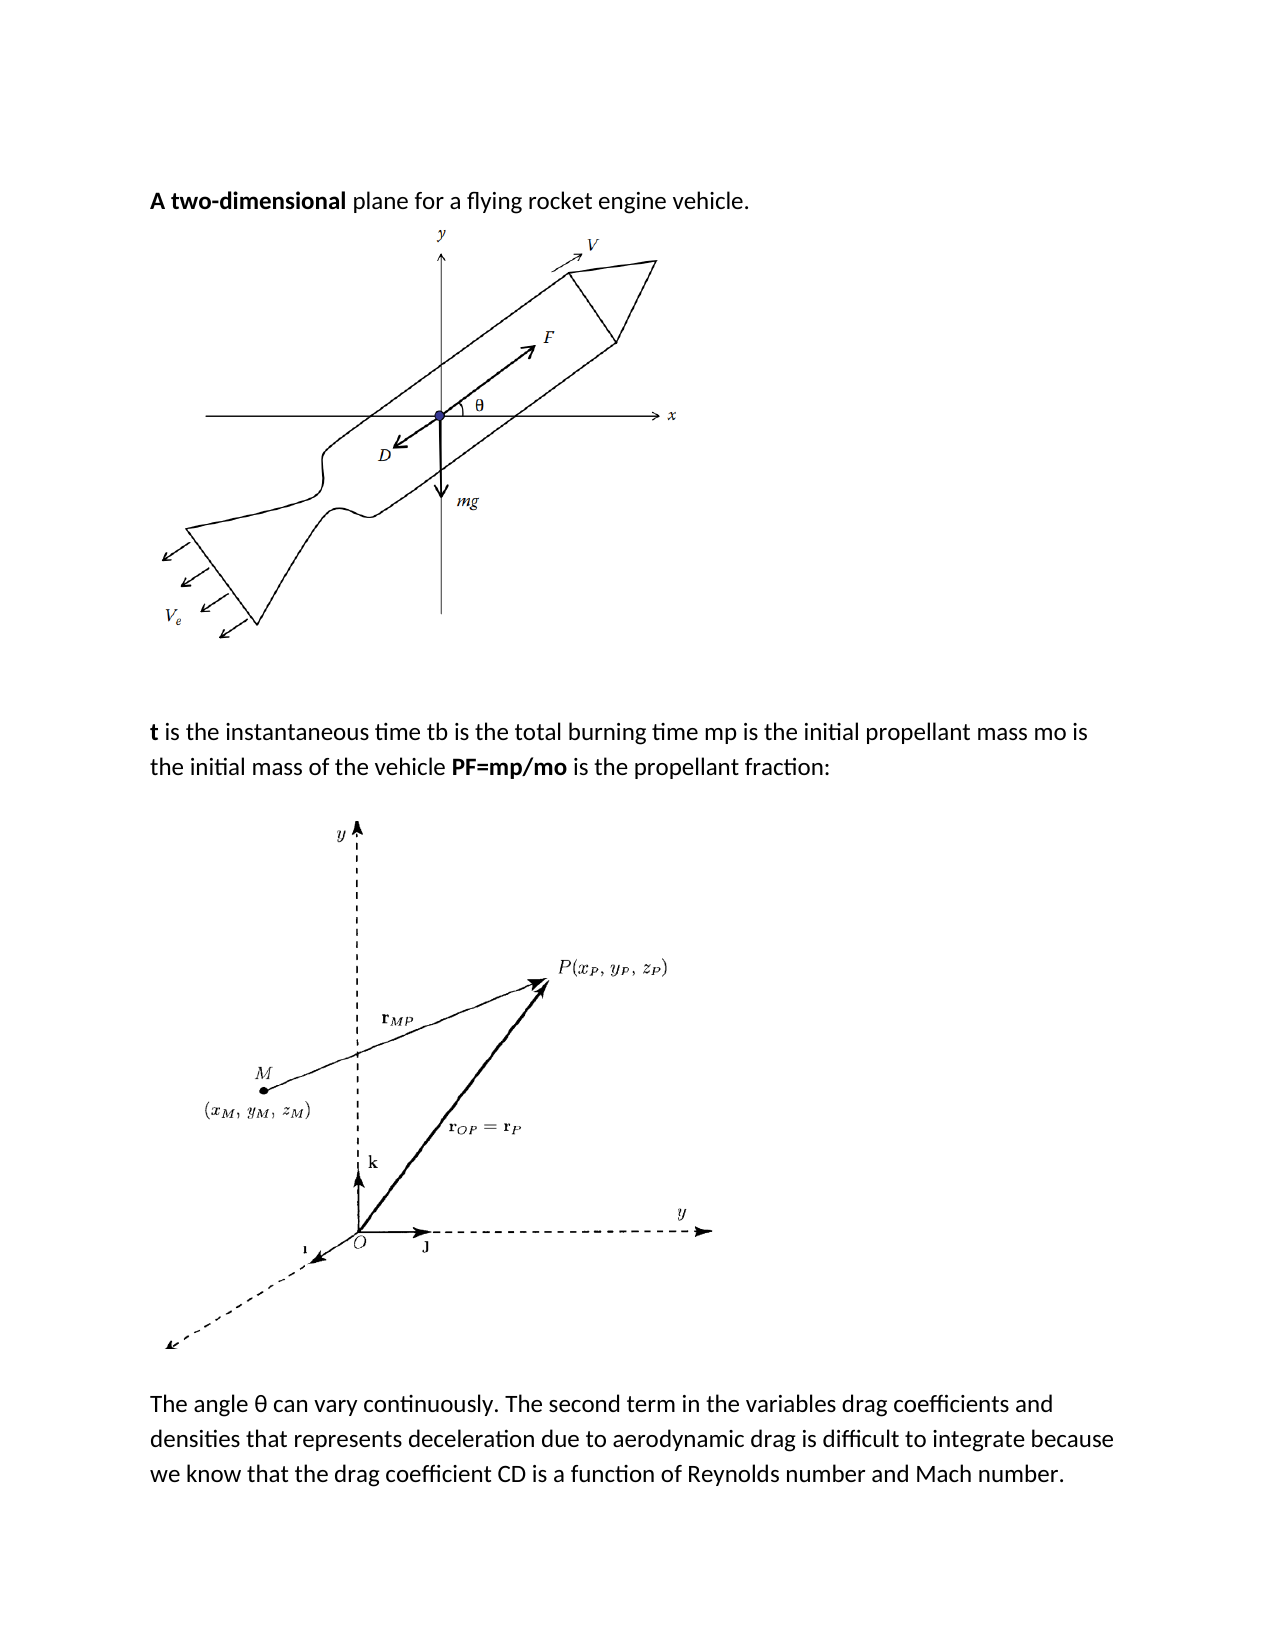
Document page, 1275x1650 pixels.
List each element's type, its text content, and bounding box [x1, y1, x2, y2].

picture [150, 821, 713, 1349]
text A two-dimensional plane for a flying rocket engine vehicle. [150, 185, 1125, 216]
text The angle θ can vary continuously. The second term in the variables drag coefficients and densities that represents deceleration due to aerodynamic drag is difficult to integrate because we know that the drag coefficient CD is a function of Reynolds number and Mach number. [150, 1388, 1125, 1488]
text t is the instantaneous time tb is the total burning time mp is the initial propellant mass mo is the initial mass of the vehicle PF=mp/mo is the propellant fraction: [150, 717, 1125, 782]
picture [150, 220, 679, 643]
